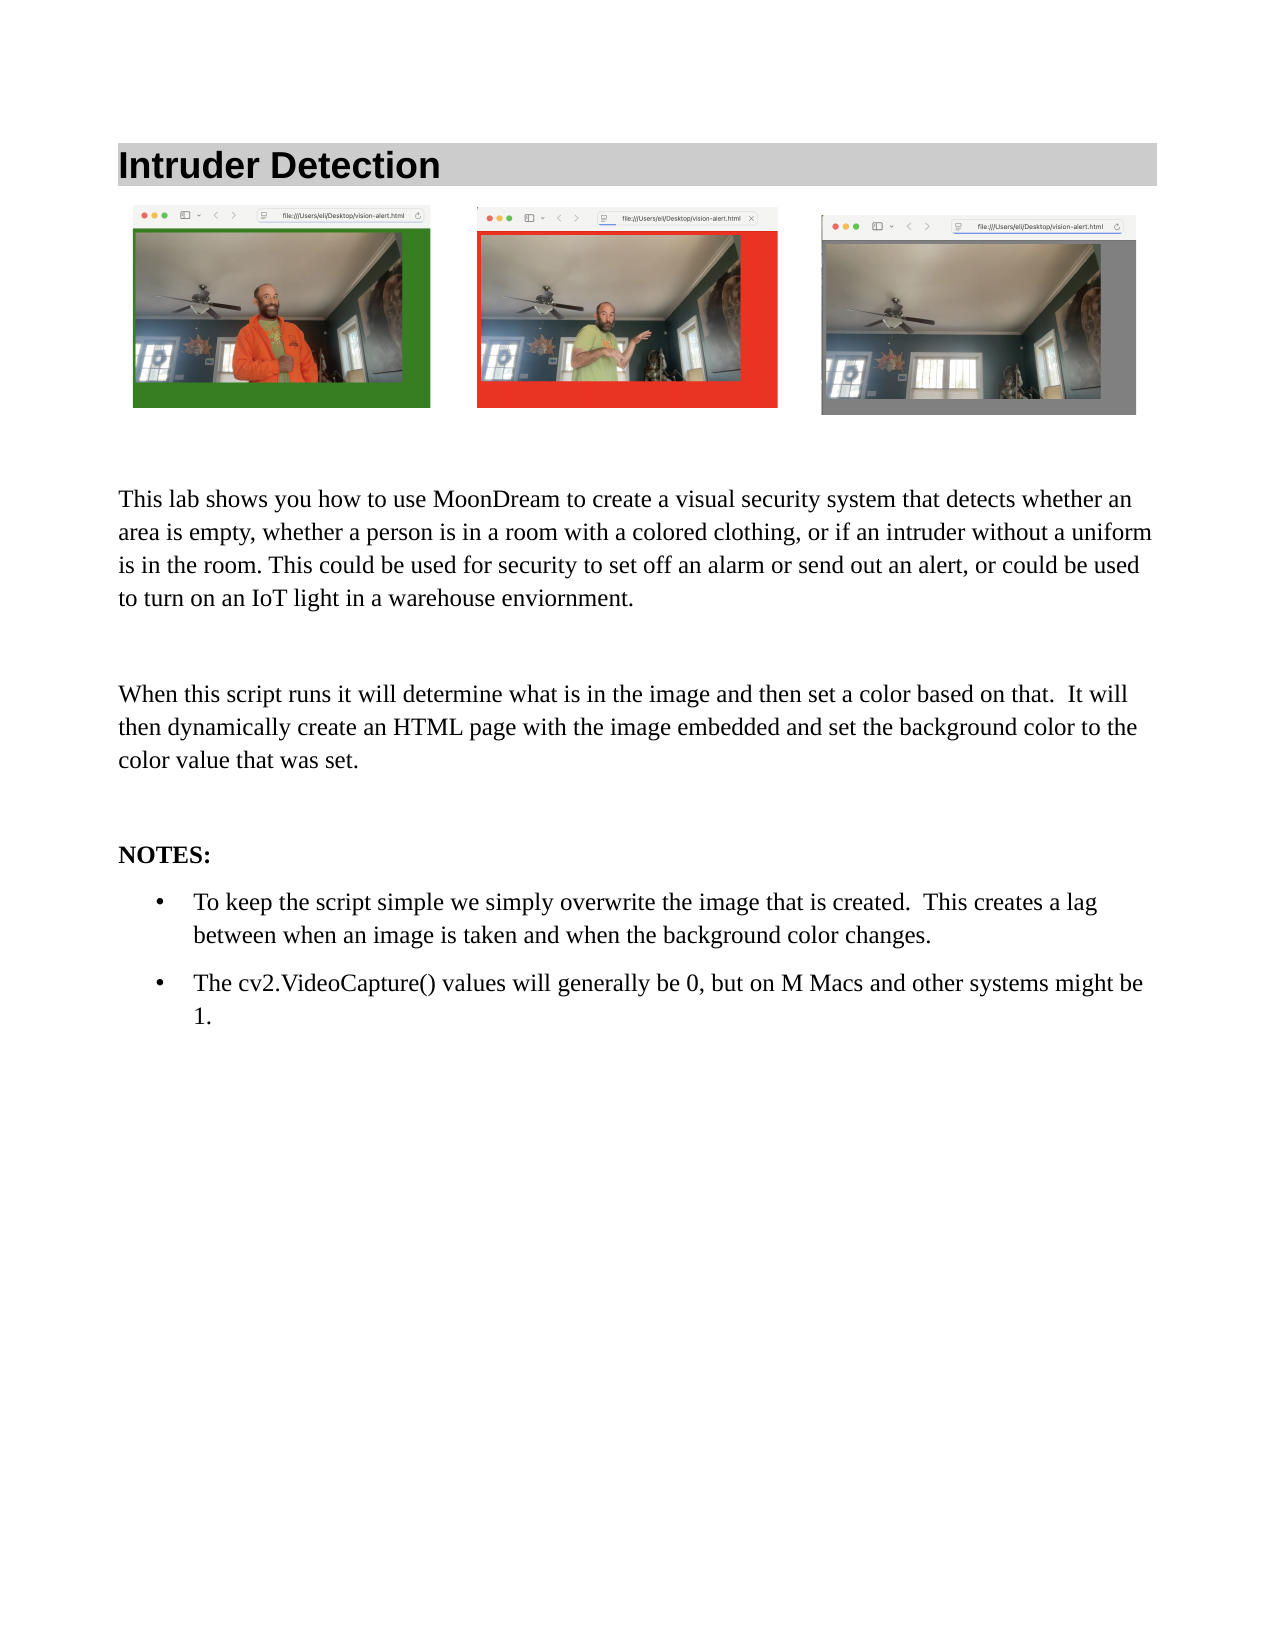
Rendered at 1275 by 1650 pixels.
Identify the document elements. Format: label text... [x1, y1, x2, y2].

picture [132, 205, 431, 408]
text When this script runs it will determine what is in the image and then set a color based on that. It will then dynamically create an HTML page with the image embedded and set the background color to the color value that was set. [118, 679, 1157, 773]
subtitle Intruder Detection [118, 143, 1157, 186]
picture [821, 215, 1137, 415]
list To keep the script simple we simply overwrite the image that is created. This creates a lag between when an image is taken and when the background color changes. [156, 887, 1157, 949]
text This lab shows you how to use MoonDream to create a visual security system that detects whether an area is empty, whether a person is in a room with a colored clothing, or if an intruder without a uniform is in the room. This could be used for security to set off an alarm or send out an alert, or could be used to turn on an IoT light in a warehouse enviornment. [118, 484, 1157, 612]
picture [477, 207, 778, 408]
text NOTES: [118, 840, 1157, 869]
list The cv2.VideoCapture() values will generally be 0, but on M Macs and other systems might be 1. [156, 968, 1157, 1030]
